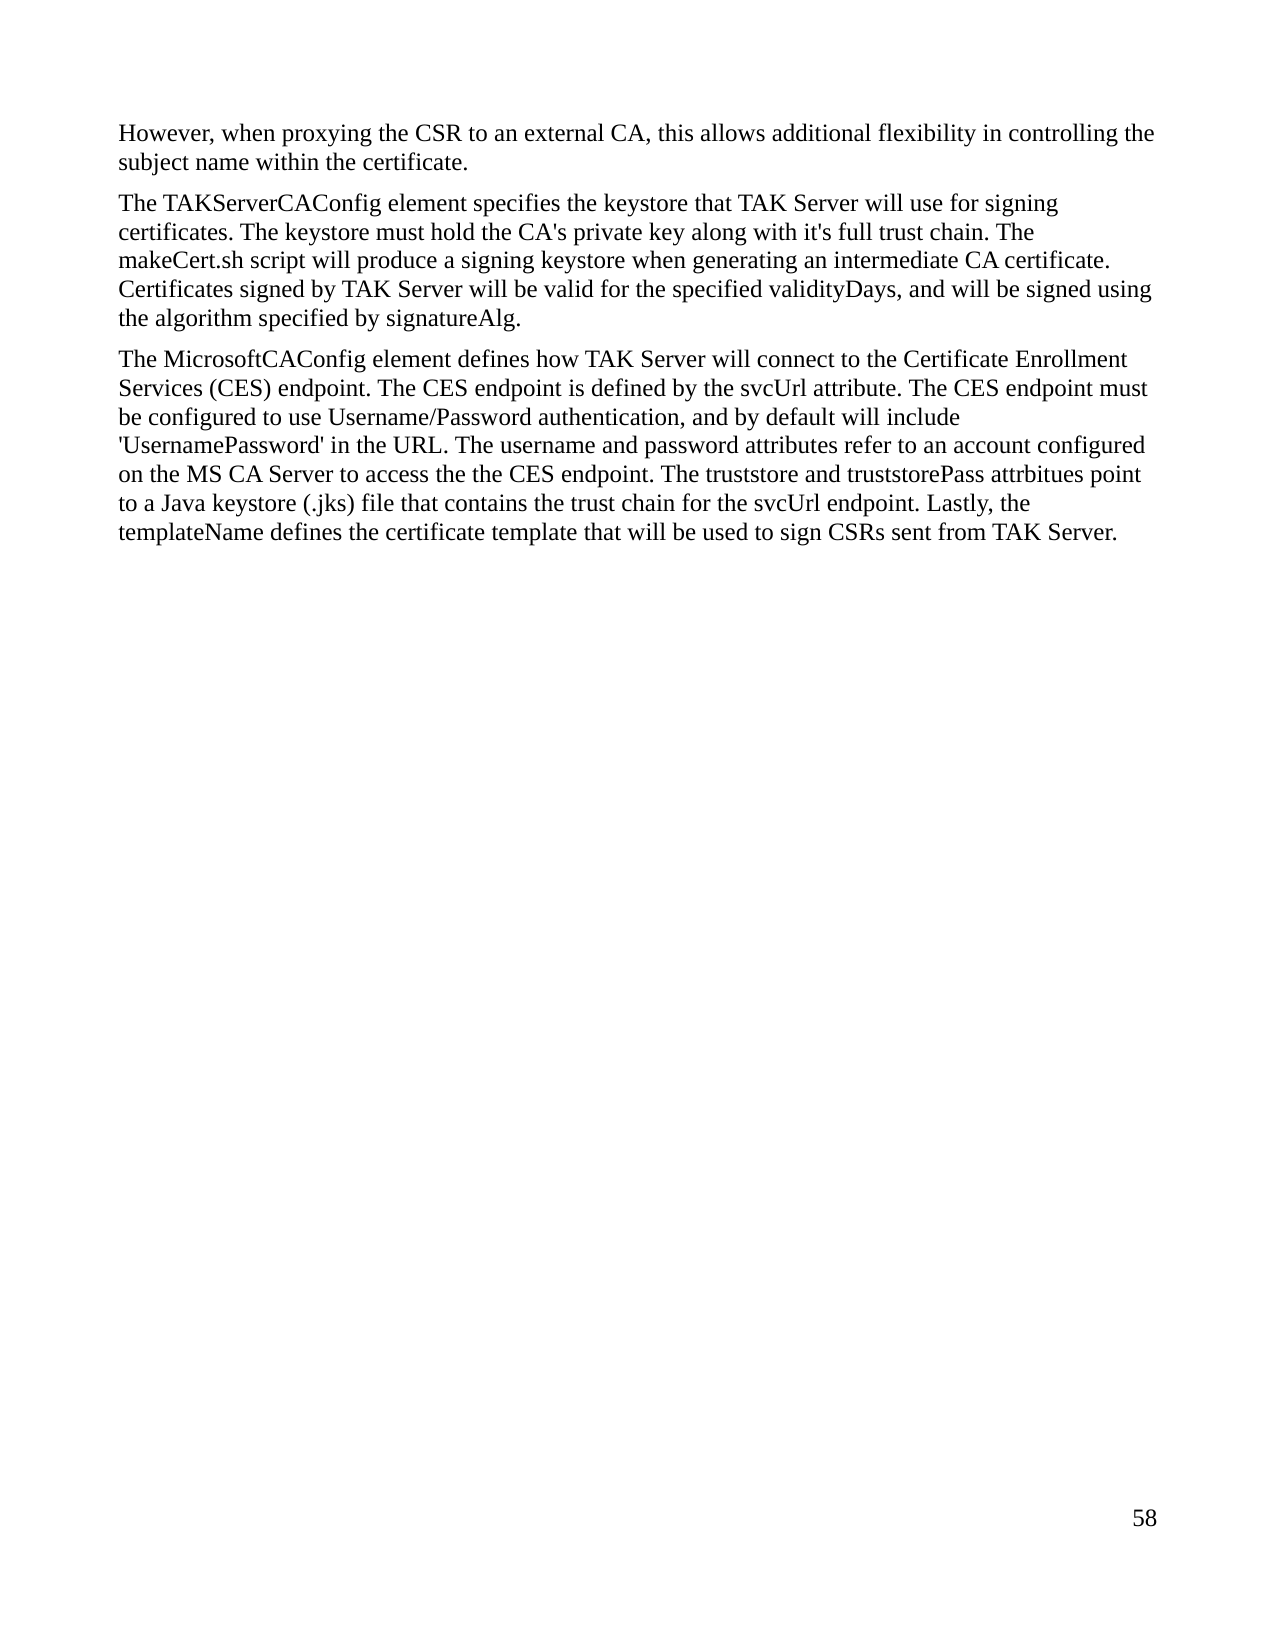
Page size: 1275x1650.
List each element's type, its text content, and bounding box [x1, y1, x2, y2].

text The TAKServerCAConfig element specifies the keystore that TAK Server will use for signing certificates. The keystore must hold the CA's private key along with it's full trust chain. The makeCert.sh script will produce a signing keystore when generating an intermediate CA certificate. Certificates signed by TAK Server will be valid for the specified validityDays, and will be signed using the algorithm specified by signatureAlg. [118, 188, 1157, 332]
text However, when proxying the CSR to an external CA, this allows additional flexibility in controlling the subject name within the certificate. [118, 118, 1157, 176]
text The MicrosoftCAConfig element defines how TAK Server will connect to the Certificate Enrollment Services (CES) endpoint. The CES endpoint is defined by the svcUrl attribute. The CES endpoint must be configured to use Username/Password authentication, and by default will include 'UsernamePassword' in the URL. The username and password attributes refer to an account configured on the MS CA Server to access the the CES endpoint. The truststore and truststorePass attrbitues point to a Java keystore (.jks) file that contains the trust chain for the svcUrl endpoint. Lastly, the templateName defines the certificate template that will be used to sign CSRs sent from TAK Server. [118, 344, 1157, 546]
